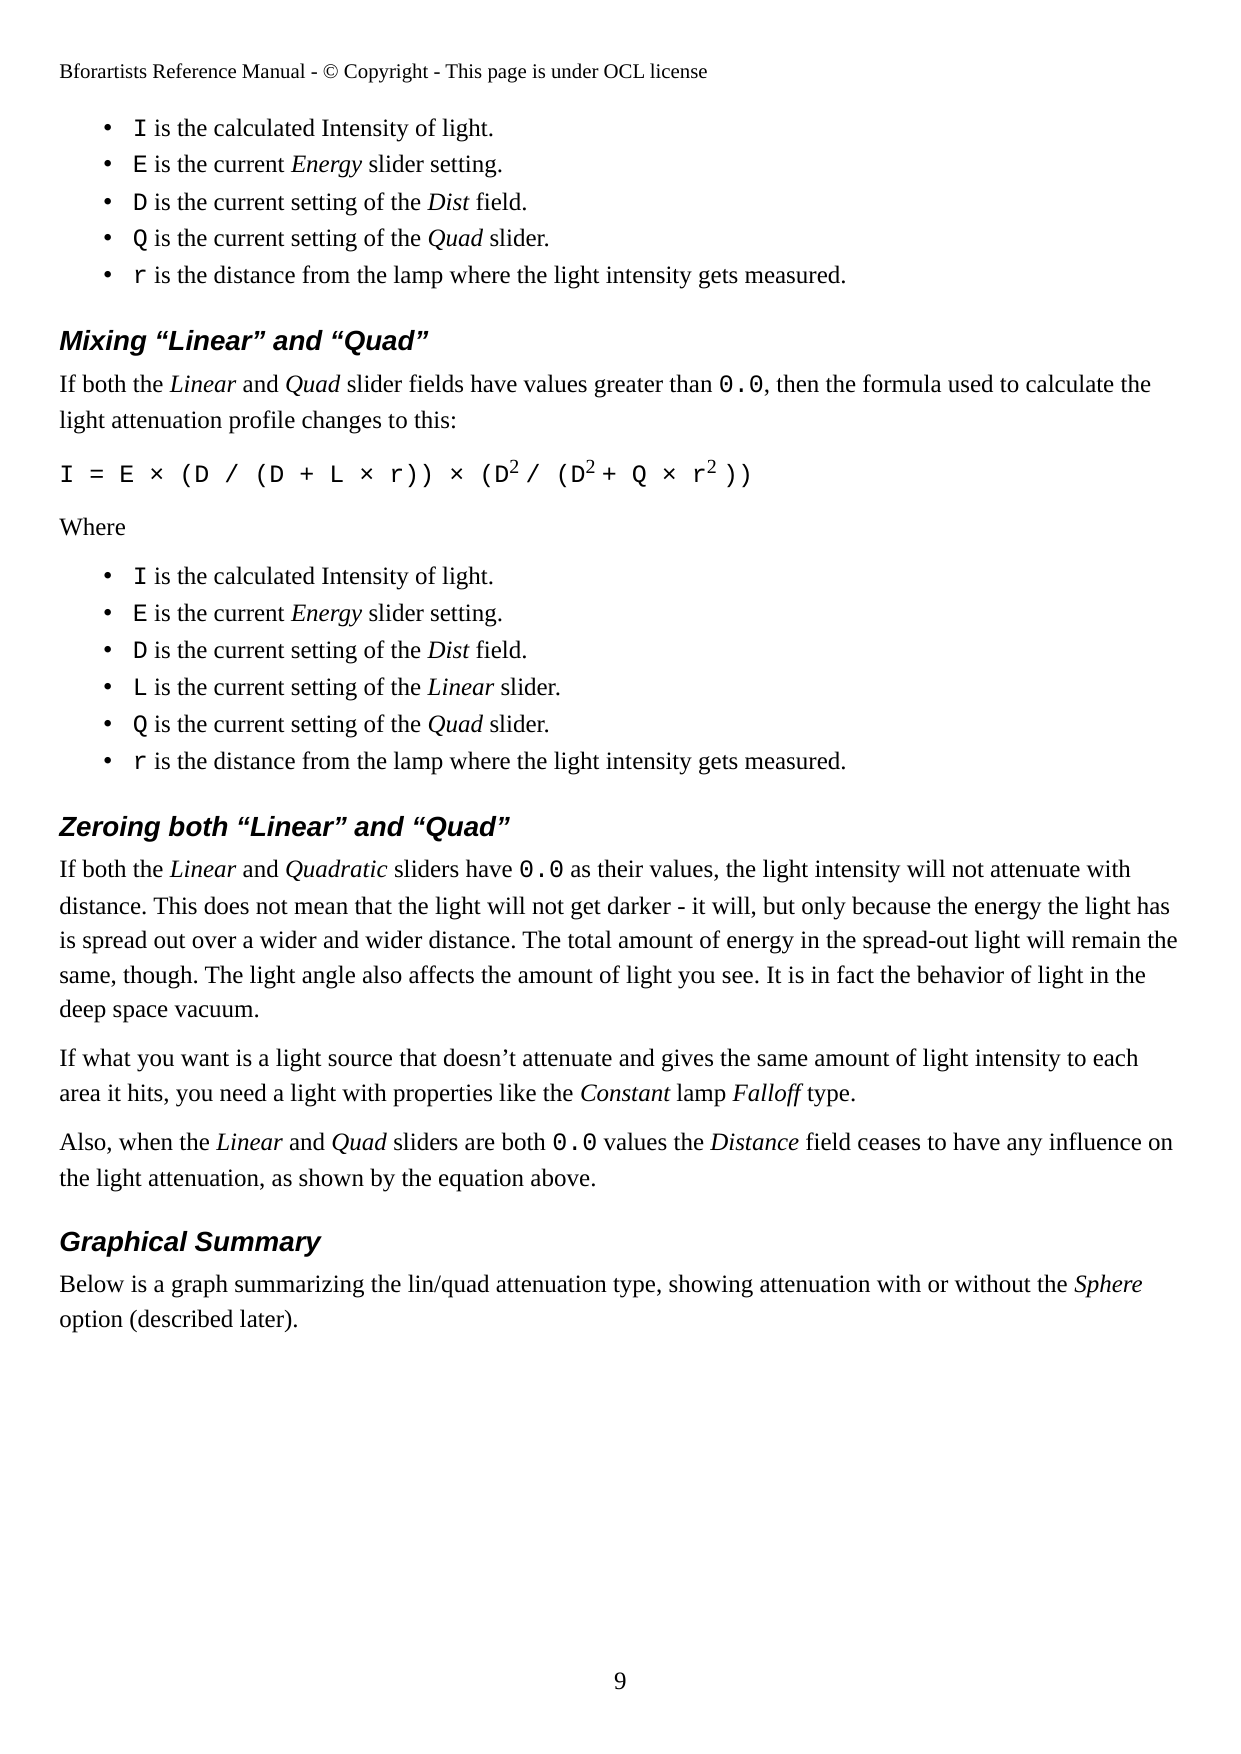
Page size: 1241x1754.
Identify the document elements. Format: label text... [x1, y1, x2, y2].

list I is the calculated Intensity of light. [103, 113, 1181, 143]
text I = E × (D / (D + L × r)) × (D2 / (D2 + Q × r2 )) [59, 454, 1181, 490]
list Q is the current setting of the Quad slider. [103, 709, 1181, 740]
text Also, when the Linear and Quad sliders are both 0.0 values the Distance field ceases to have any influence on the light attenuation, as shown by the equation above. [59, 1127, 1181, 1192]
text If both the Linear and Quadratic sliders have 0.0 as their values, the light intensity will not attenuate with distance. This does not mean that the light will not get darker - it will, but only because the energy the light has is spread out over a wider and wider distance. The total amount of energy in the spread-out light will remain the same, though. The light angle also affects the amount of light you see. It is in fact the behavior of light in the deep space vacuum. [59, 854, 1181, 1023]
text Where [59, 512, 1181, 541]
text Below is a graph summarizing the lin/quad attenuation type, showing attenuation with or without the Sphere option (described later). [59, 1269, 1181, 1333]
subtitle Zeroing both “Linear” and “Quad” [59, 810, 1181, 842]
list Q is the current setting of the Quad slider. [103, 223, 1181, 254]
list E is the current Energy slider setting. [103, 149, 1181, 180]
list E is the current Energy slider setting. [103, 598, 1181, 629]
list D is the current setting of the Dist field. [103, 187, 1181, 217]
text If both the Linear and Quad slider fields have values greater than 0.0, then the formula used to calculate the light attenuation profile changes to this: [59, 369, 1181, 434]
list D is the current setting of the Dist field. [103, 635, 1181, 666]
subtitle Mixing “Linear” and “Quad” [59, 324, 1181, 356]
text If what you want is a light source that doesn’t attenuate and gives the same amount of light intensity to each area it hits, you need a light with properties like the Constant lamp Falloff type. [59, 1043, 1181, 1107]
subtitle Graphical Summary [59, 1225, 1181, 1257]
list r is the distance from the lamp where the light intensity gets measured. [103, 261, 1181, 291]
list r is the distance from the lamp where the light intensity gets measured. [103, 746, 1181, 777]
list L is the current setting of the Linear slider. [103, 672, 1181, 703]
list I is the calculated Intensity of light. [103, 561, 1181, 592]
